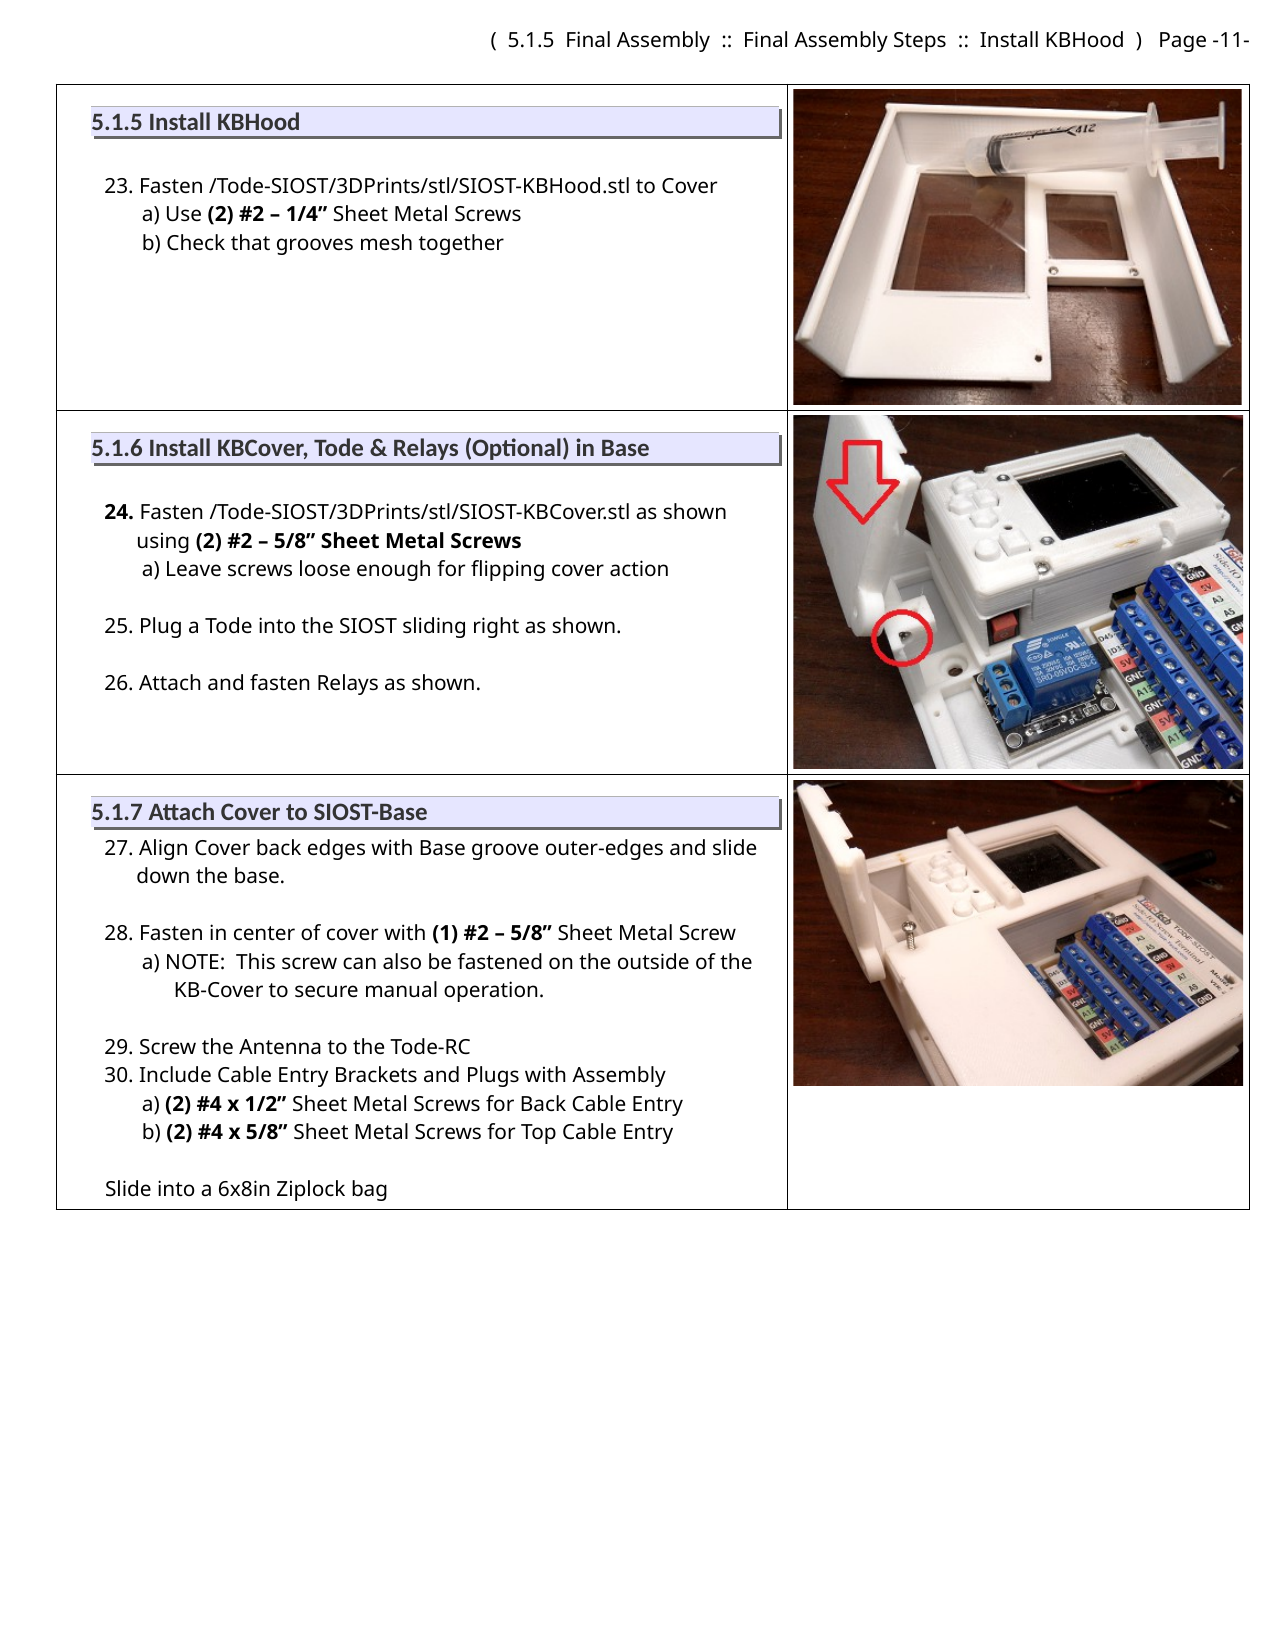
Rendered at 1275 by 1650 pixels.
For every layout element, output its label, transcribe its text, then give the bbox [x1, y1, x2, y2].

picture [793, 89, 1242, 405]
table_cell Attach Cover to SIOST-Base Align Cover back edges with Base groove outer-edges and slide down the base. Fasten in center of cover with (1) #2 – 5/8” Sheet Metal Screw NOTE: This screw can also be fastened on the outside of the KB-Cover to secure manual operation. Screw the Antenna to the Tode-RC Include Cable Entry Brackets and Plugs with Assembly (2) #4 x 1/2” Sheet Metal Screws for Back Cable Entry (2) #4 x 5/8” Sheet Metal Screws for Top Cable Entry Slide into a 6x8in Ziplock bag [57, 775, 787, 1208]
table_cell Install KBCover, Tode & Relays (Optional) in Base Fasten /Tode-SIOST/3DPrints/stl/SIOST-KBCover.stl as shown using (2) #2 – 5/8” Sheet Metal Screws Leave screws loose enough for flipping cover action Plug a Tode into the SIOST sliding right as shown. Attach and fasten Relays as shown. [57, 411, 787, 774]
table_cell [788, 411, 1249, 774]
table_cell [788, 775, 1249, 1208]
table_cell [788, 85, 1249, 410]
table_cell Install KBHood Fasten /Tode-SIOST/3DPrints/stl/SIOST-KBHood.stl to Cover Use (2) #2 – 1/4” Sheet Metal Screws Check that grooves mesh together [57, 85, 787, 410]
picture [793, 780, 1244, 1086]
picture [793, 415, 1244, 769]
